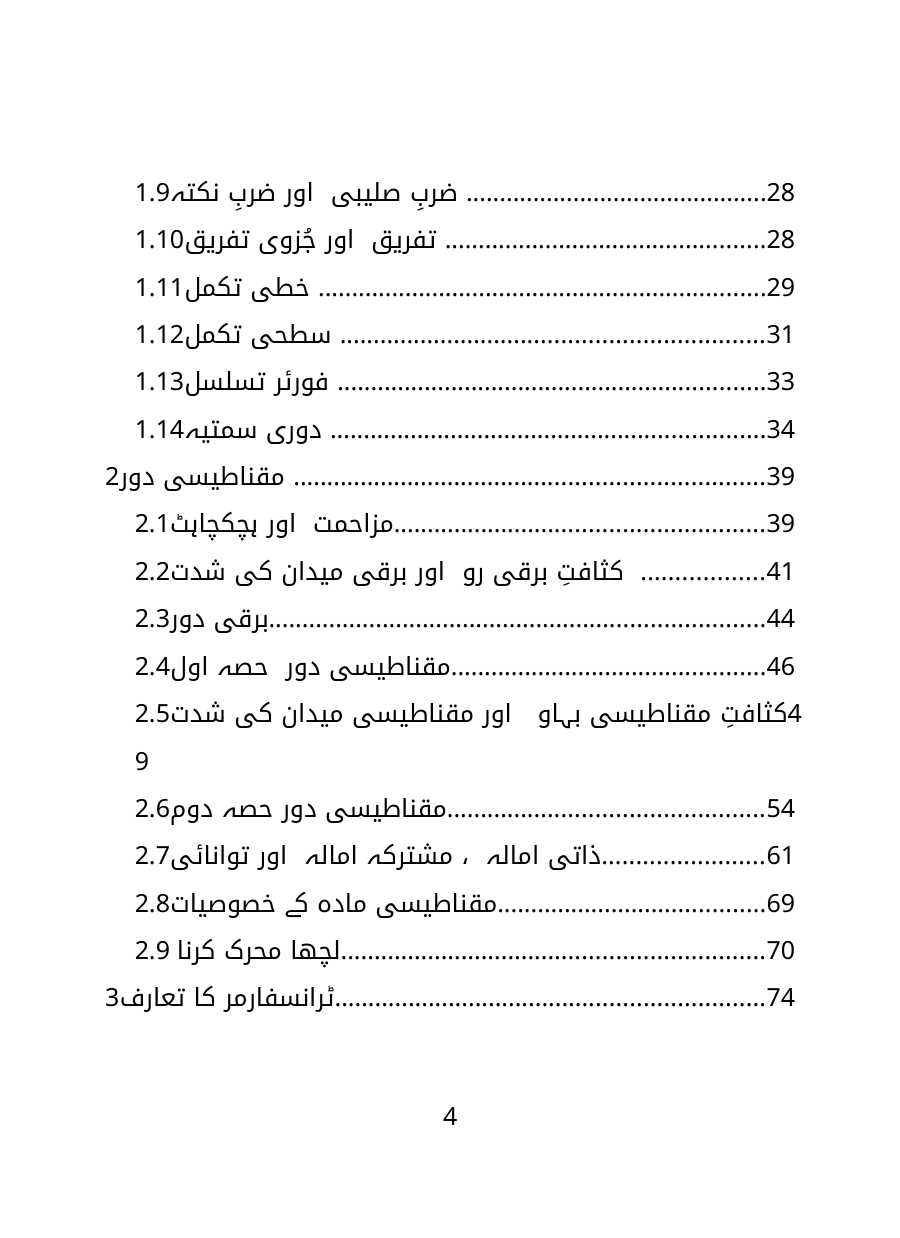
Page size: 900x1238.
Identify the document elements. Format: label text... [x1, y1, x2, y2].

text 1.11خطی تکمل 29 [134, 264, 795, 311]
text 1.13فورئر تسلسل 33 [134, 359, 795, 406]
text 1.10تفریق اور جُزوی تفریق 28 [134, 216, 795, 264]
text 2.4مقناطیسی دور حصہ اول 46 [134, 643, 795, 690]
text 2.2کثافتِ برقی رو اور برقی میدان کی شدت 41 [134, 548, 795, 596]
text 2.7ذاتی امالہ ، مشترکہ امالہ اور توانائی 61 [134, 833, 795, 880]
text 3ٹرانسفارمر کا تعارف 74 [105, 975, 795, 1022]
text 1.12سطحی تکمل 31 [134, 311, 795, 359]
text 2.5کثافتِ مقناطیسی بہاو اور مقناطیسی میدان کی شدت 49 [134, 690, 795, 785]
text 2.9 لچھا محرک کرنا 70 [134, 927, 795, 975]
text 1.14دوری سمتیہ 34 [134, 406, 795, 453]
text 2.8مقناطیسی مادہ کے خصوصیات 69 [134, 880, 795, 927]
text 2.3برقی دور 44 [134, 596, 795, 643]
text 2مقناطیسی دور 39 [105, 453, 795, 501]
text 2.1مزاحمت اور ہچکچاہٹ 39 [134, 501, 795, 548]
text 2.6مقناطیسی دور حصہ دوم 54 [134, 785, 795, 833]
text 1.9ضربِ صلیبی اور ضربِ نکتہ 28 [134, 169, 795, 216]
